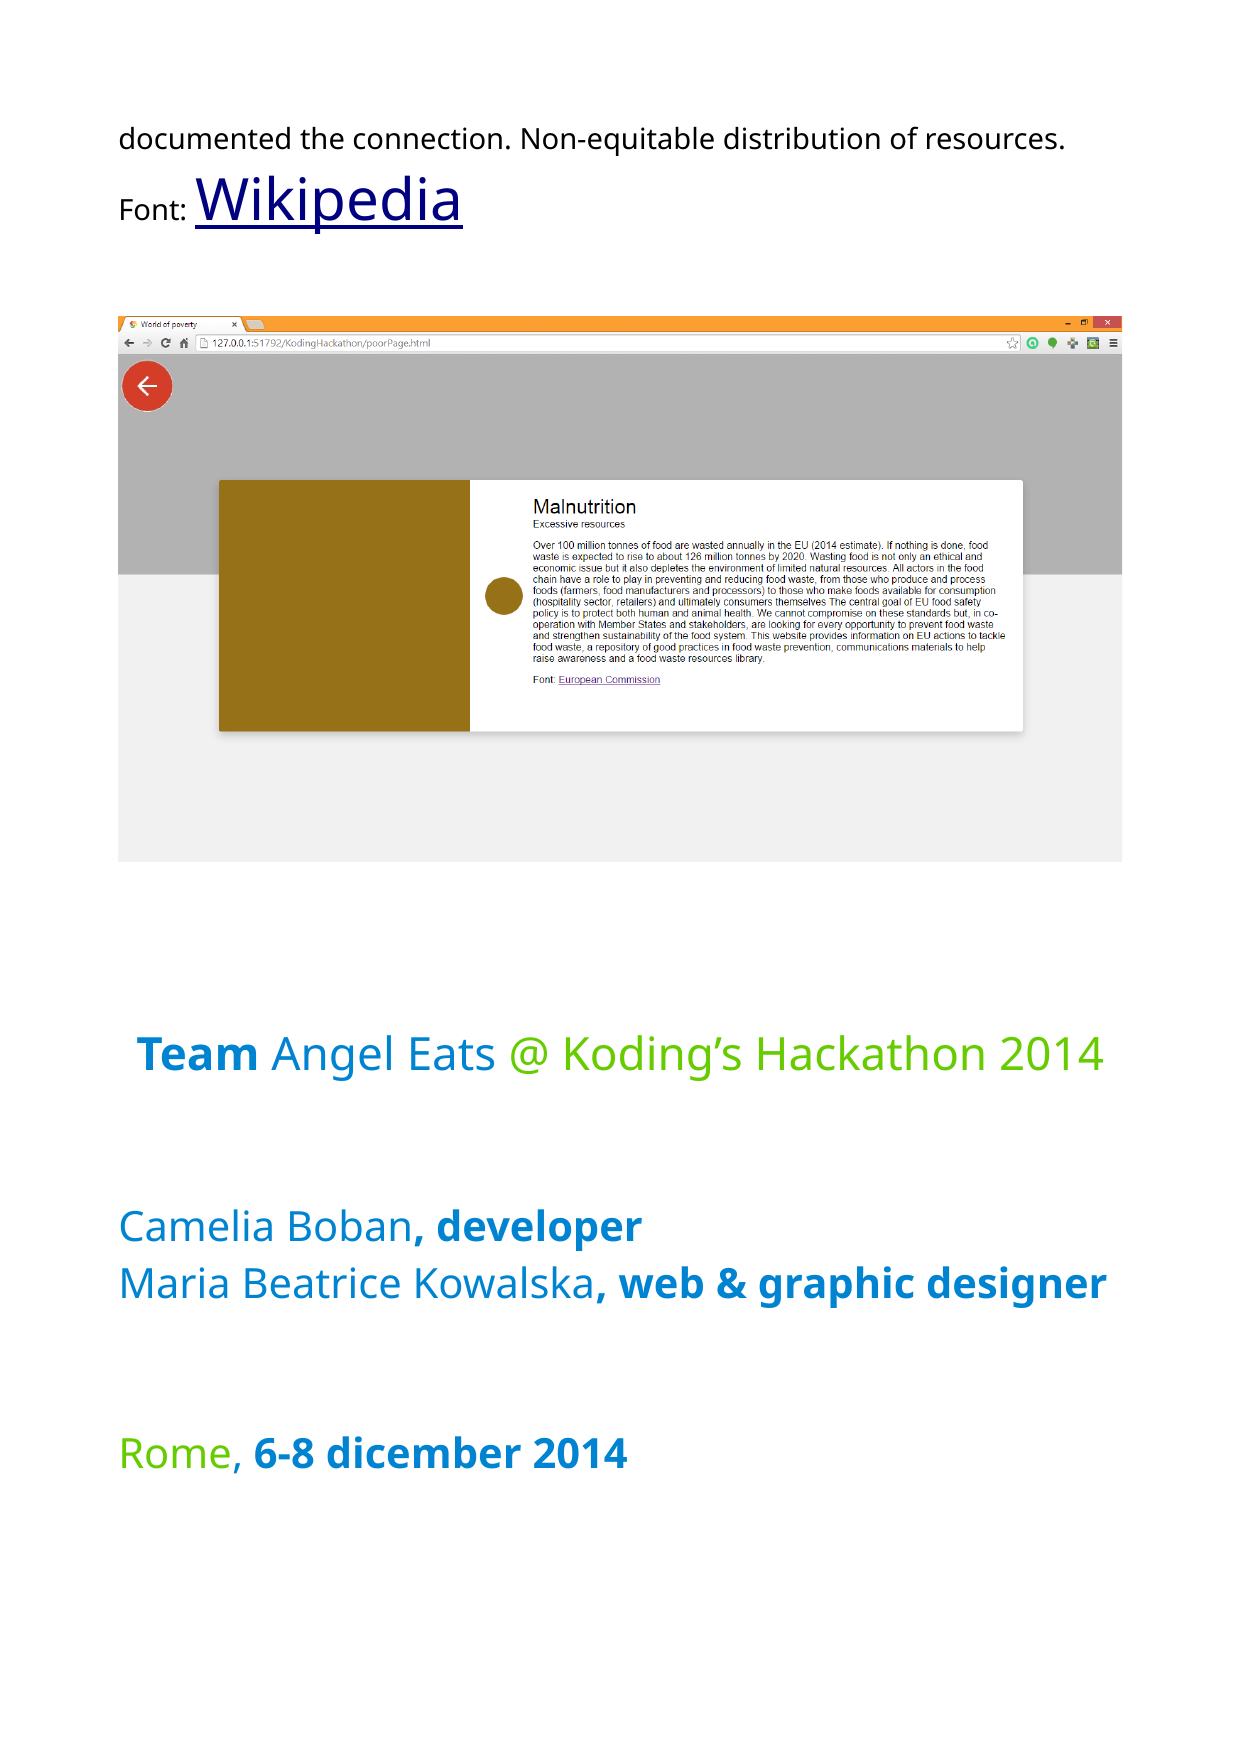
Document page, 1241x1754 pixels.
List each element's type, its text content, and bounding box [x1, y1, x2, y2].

text Maria Beatrice Kowalska, web & graphic designer [118, 1254, 1122, 1310]
text Font: Wikipedia [118, 158, 1122, 237]
text Rome, 6-8 dicember 2014 [118, 1424, 1122, 1481]
picture [118, 316, 1123, 862]
text documented the connection. Non-equitable distribution of resources. [118, 118, 1122, 158]
text Team Angel Eats @ Koding’s Hackathon 2014 [118, 1021, 1122, 1083]
text Camelia Boban, developer [118, 1197, 1122, 1254]
